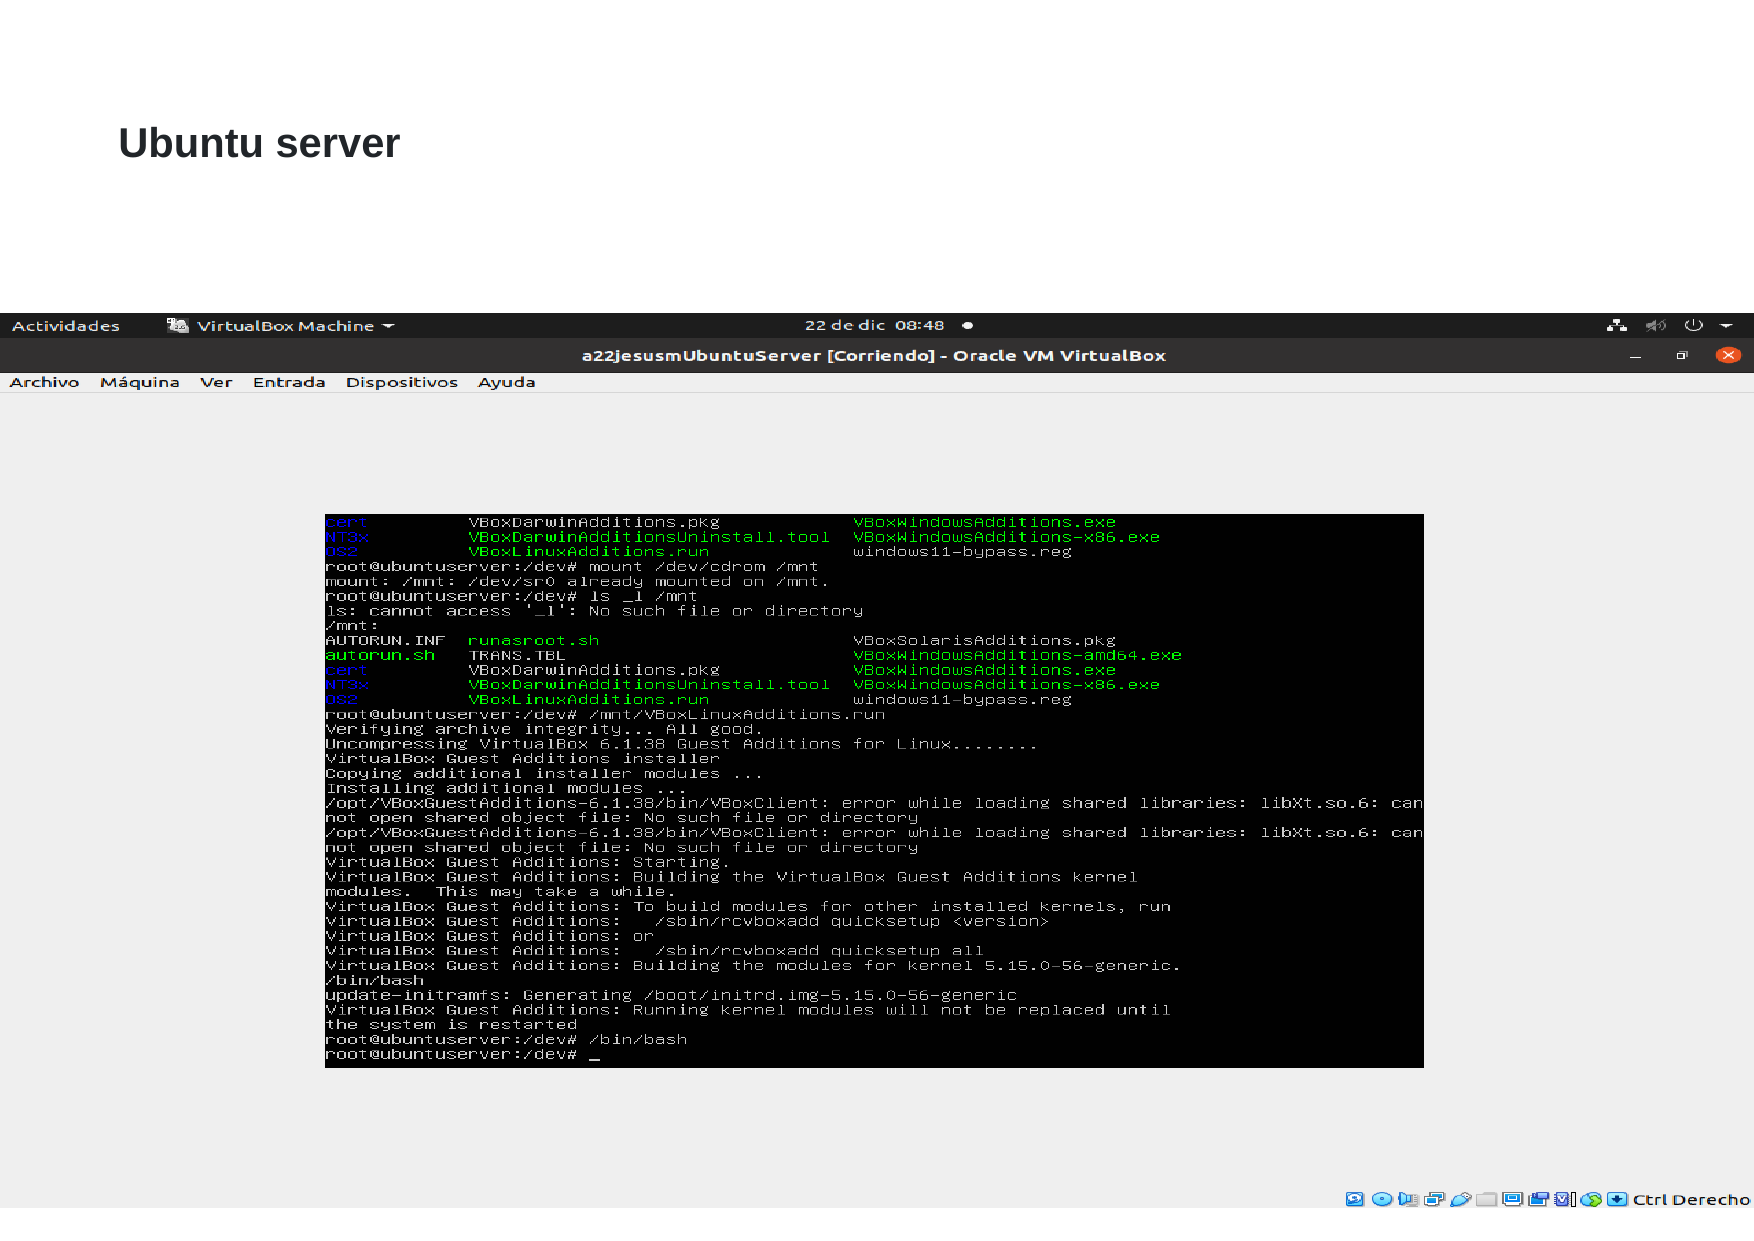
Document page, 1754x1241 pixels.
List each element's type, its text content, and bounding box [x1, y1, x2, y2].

picture [0, 313, 1754, 1208]
text Ubuntu server [118, 118, 1636, 166]
